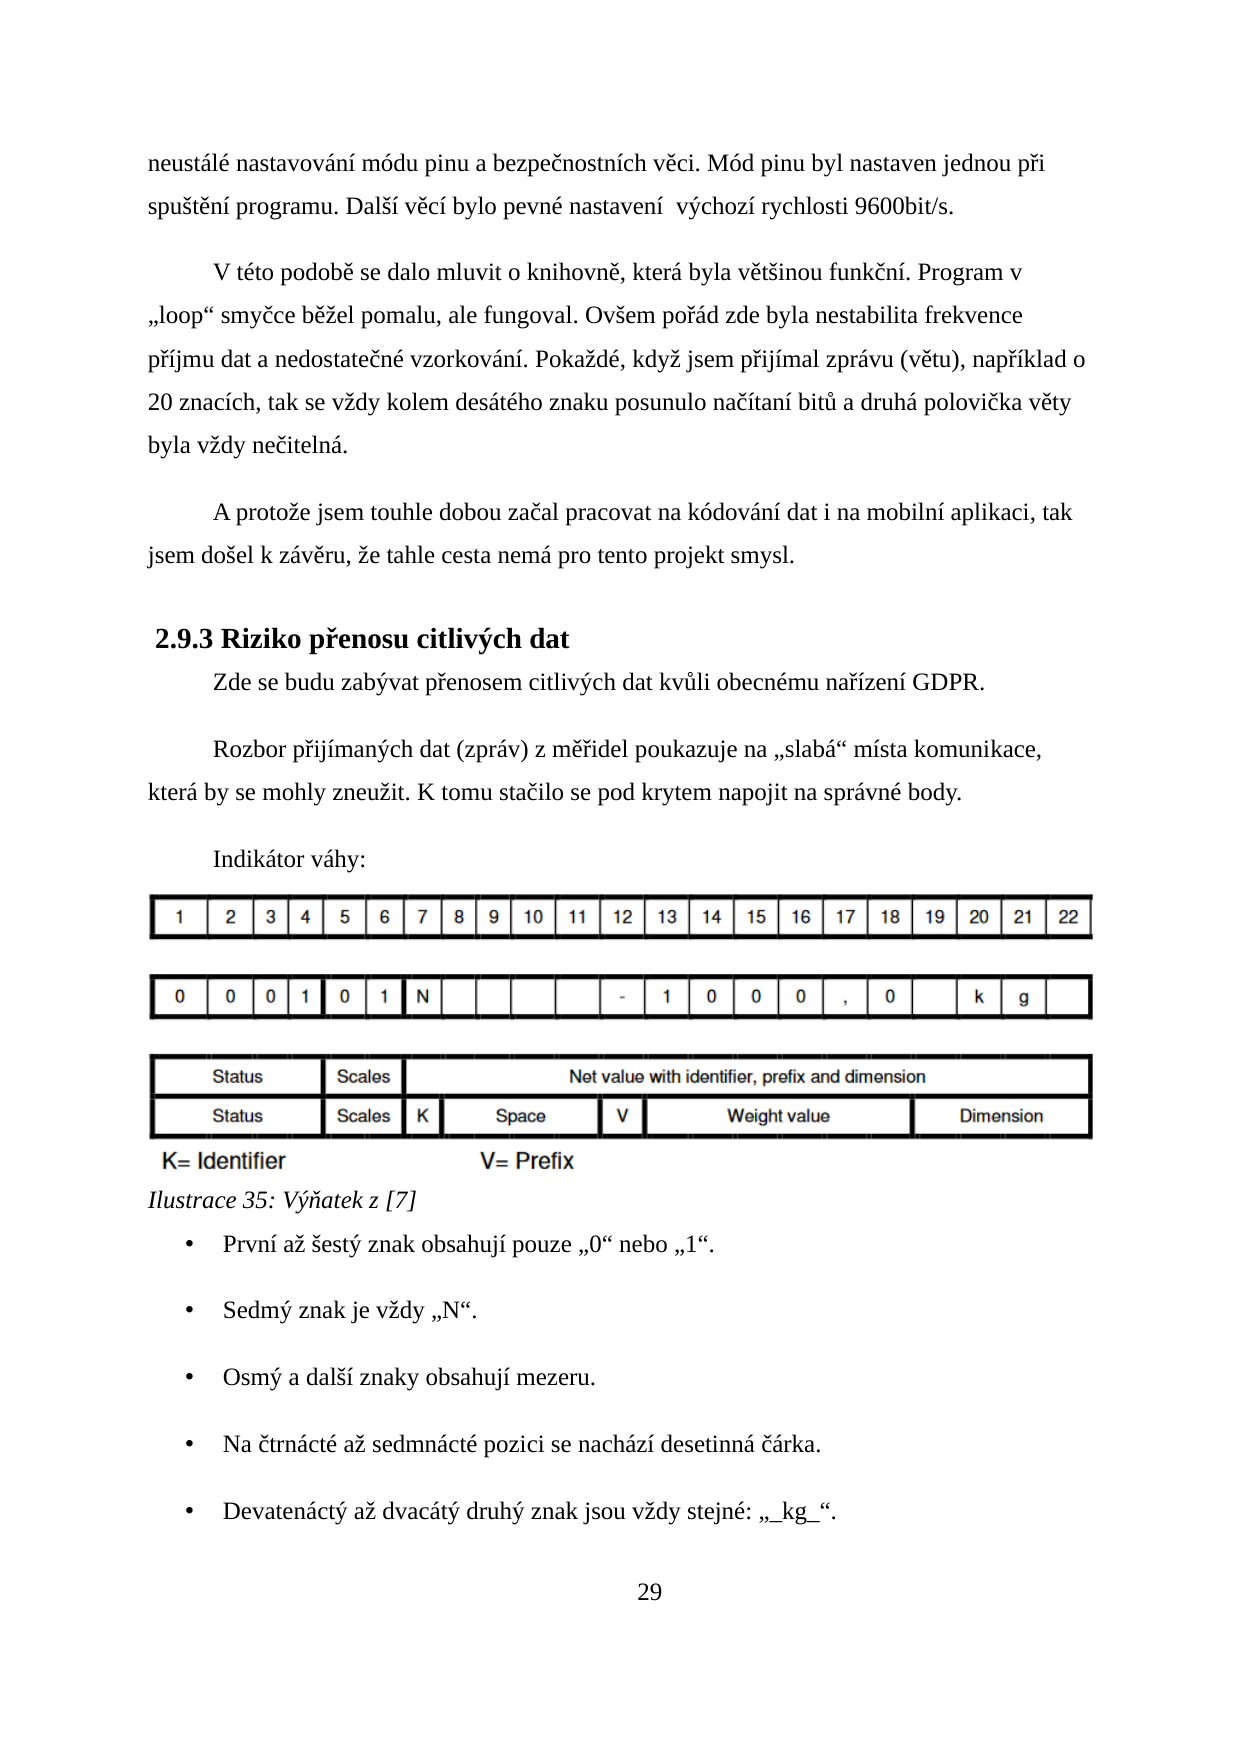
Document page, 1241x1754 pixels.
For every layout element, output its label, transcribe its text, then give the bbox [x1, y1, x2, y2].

text V této podobě se dalo mluvit o knihovně, která byla většinou funkční. Program v „loop“ smyčce běžel pomalu, ale fungoval. Ovšem pořád zde byla nestabilita frekvence příjmu dat a nedostatečné vzorkování. Pokaždé, když jsem přijímal zprávu (větu), například o 20 znacích, tak se vždy kolem desátého znaku posunulo načítaní bitů a druhá polovička věty byla vždy nečitelná. [148, 257, 1093, 459]
text Rozbor přijímaných dat (zpráv) z měřidel poukazuje na „slabá“ místa komunikace, která by se mohly zneužit. K tomu stačilo se pod krytem napojit na správné body. [148, 734, 1093, 806]
list První až šestý znak obsahují pouze „0“ nebo „1“. [185, 1214, 1093, 1257]
subtitle Riziko přenosu citlivých dat [148, 621, 1093, 655]
text Indikátor váhy: [148, 844, 1093, 873]
list Na čtrnácté až sedmnácté pozici se nachází desetinná čárka. [185, 1429, 1093, 1458]
list Devatenáctý až dvacátý druhý znak jsou vždy stejné: „_kg_“. [185, 1496, 1093, 1524]
list Osmý a další znaky obsahují mezeru. [185, 1362, 1093, 1391]
text neustálé nastavování módu pinu a bezpečnostních věci. Mód pinu byl nastaven jednou při spuštění programu. Další věcí bylo pevné nastavení výchozí rychlosti 9600bit/s. [148, 148, 1093, 219]
text Zde se budu zabývat přenosem citlivých dat kvůli obecnému nařízení GDPR. [148, 667, 1093, 696]
text Ilustrace 35: Výňatek z [7] [148, 1181, 1093, 1214]
picture [147, 886, 1093, 1181]
list Sedmý znak je vždy „N“. [185, 1296, 1093, 1324]
text A protože jsem touhle dobou začal pracovat na kódování dat i na mobilní aplikaci, tak jsem došel k závěru, že tahle cesta nemá pro tento projekt smysl. [148, 497, 1093, 569]
text [148, 874, 1093, 886]
